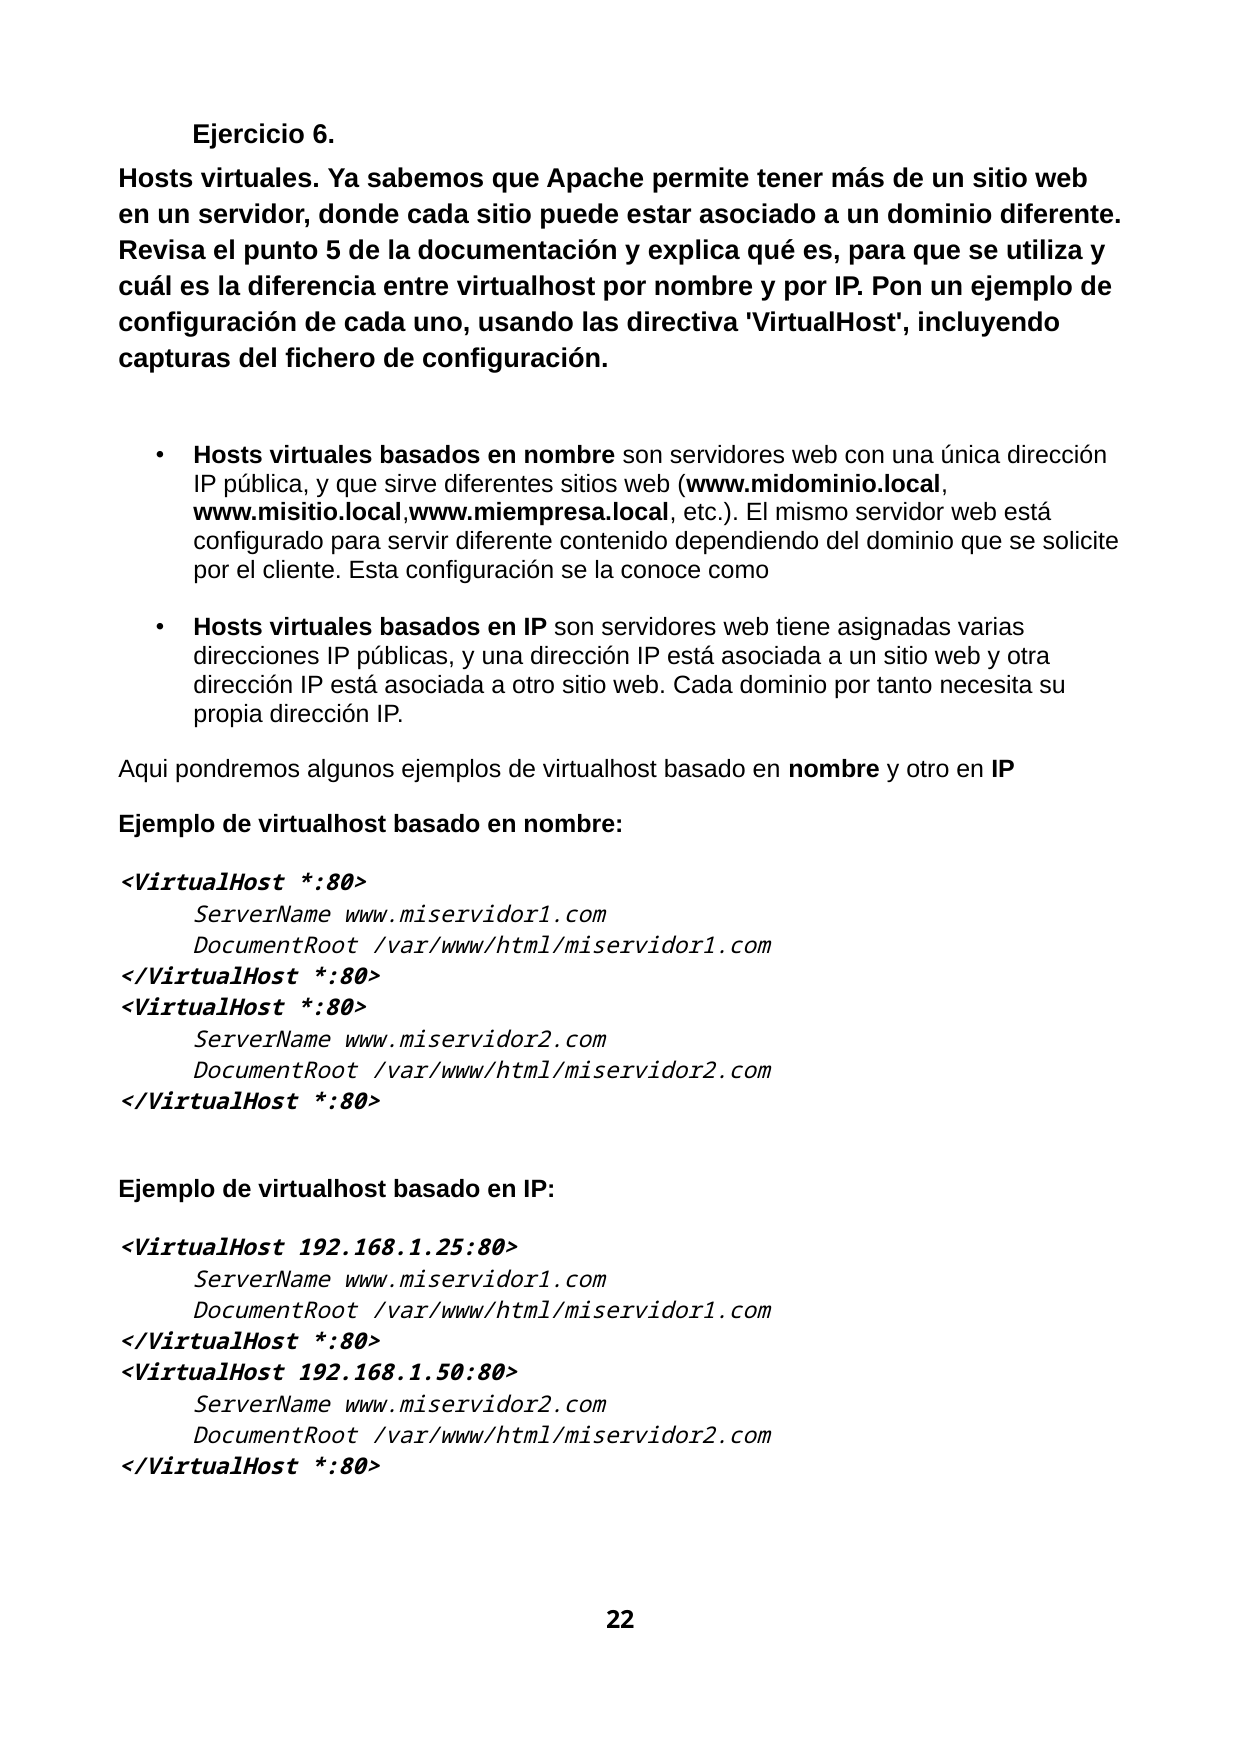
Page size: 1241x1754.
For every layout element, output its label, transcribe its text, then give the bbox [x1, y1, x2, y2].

text DocumentRoot /var/www/html/miservidor1.com [118, 929, 1122, 960]
text DocumentRoot /var/www/html/miservidor2.com [118, 1054, 1122, 1085]
text </VirtualHost *:80> [118, 960, 1122, 991]
text <VirtualHost 192.168.1.50:80> [118, 1356, 1122, 1388]
text Aqui pondremos algunos ejemplos de virtualhost basado en nombre y otro en IP [118, 754, 1122, 782]
text DocumentRoot /var/www/html/miservidor2.com [118, 1419, 1122, 1450]
text ServerName www.miservidor1.com [118, 898, 1122, 929]
text DocumentRoot /var/www/html/miservidor1.com [118, 1294, 1122, 1325]
text <VirtualHost *:80> [118, 866, 1122, 898]
text ServerName www.miservidor1.com [118, 1263, 1122, 1294]
text ServerName www.miservidor2.com [118, 1388, 1122, 1419]
text </VirtualHost *:80> [118, 1085, 1122, 1116]
text </VirtualHost *:80> [118, 1450, 1122, 1481]
list Hosts virtuales basados en nombre son servidores web con una única dirección IP pública, y que sirve diferentes sitios web (www.midominio.local, www.misitio.local,www.miempresa.local, etc.). El mismo servidor web está configurado para servir diferente contenido dependiendo del dominio que se solicite por el cliente. Esta configuración se la conoce como [156, 440, 1122, 583]
text <VirtualHost *:80> [118, 991, 1122, 1023]
subtitle Ejercicio 6. [118, 118, 1122, 149]
text Ejemplo de virtualhost basado en nombre: [118, 809, 1122, 838]
text </VirtualHost *:80> [118, 1325, 1122, 1356]
text ServerName www.miservidor2.com [118, 1023, 1122, 1054]
list Hosts virtuales basados en IP son servidores web tiene asignadas varias direcciones IP públicas, y una dirección IP está asociada a un sitio web y otra dirección IP está asociada a otro sitio web. Cada dominio por tanto necesita su propia dirección IP. [156, 612, 1122, 727]
text Ejemplo de virtualhost basado en IP: [118, 1174, 1122, 1203]
text Hosts virtuales. Ya sabemos que Apache permite tener más de un sitio web en un servidor, donde cada sitio puede estar asociado a un dominio diferente. Revisa el punto 5 de la documentación y explica qué es, para que se utiliza y cuál es la diferencia entre virtualhost por nombre y por IP. Pon un ejemplo de configuración de cada uno, usando las directiva 'VirtualHost', incluyendo capturas del fichero de configuración. [118, 162, 1122, 373]
text <VirtualHost 192.168.1.25:80> [118, 1231, 1122, 1263]
